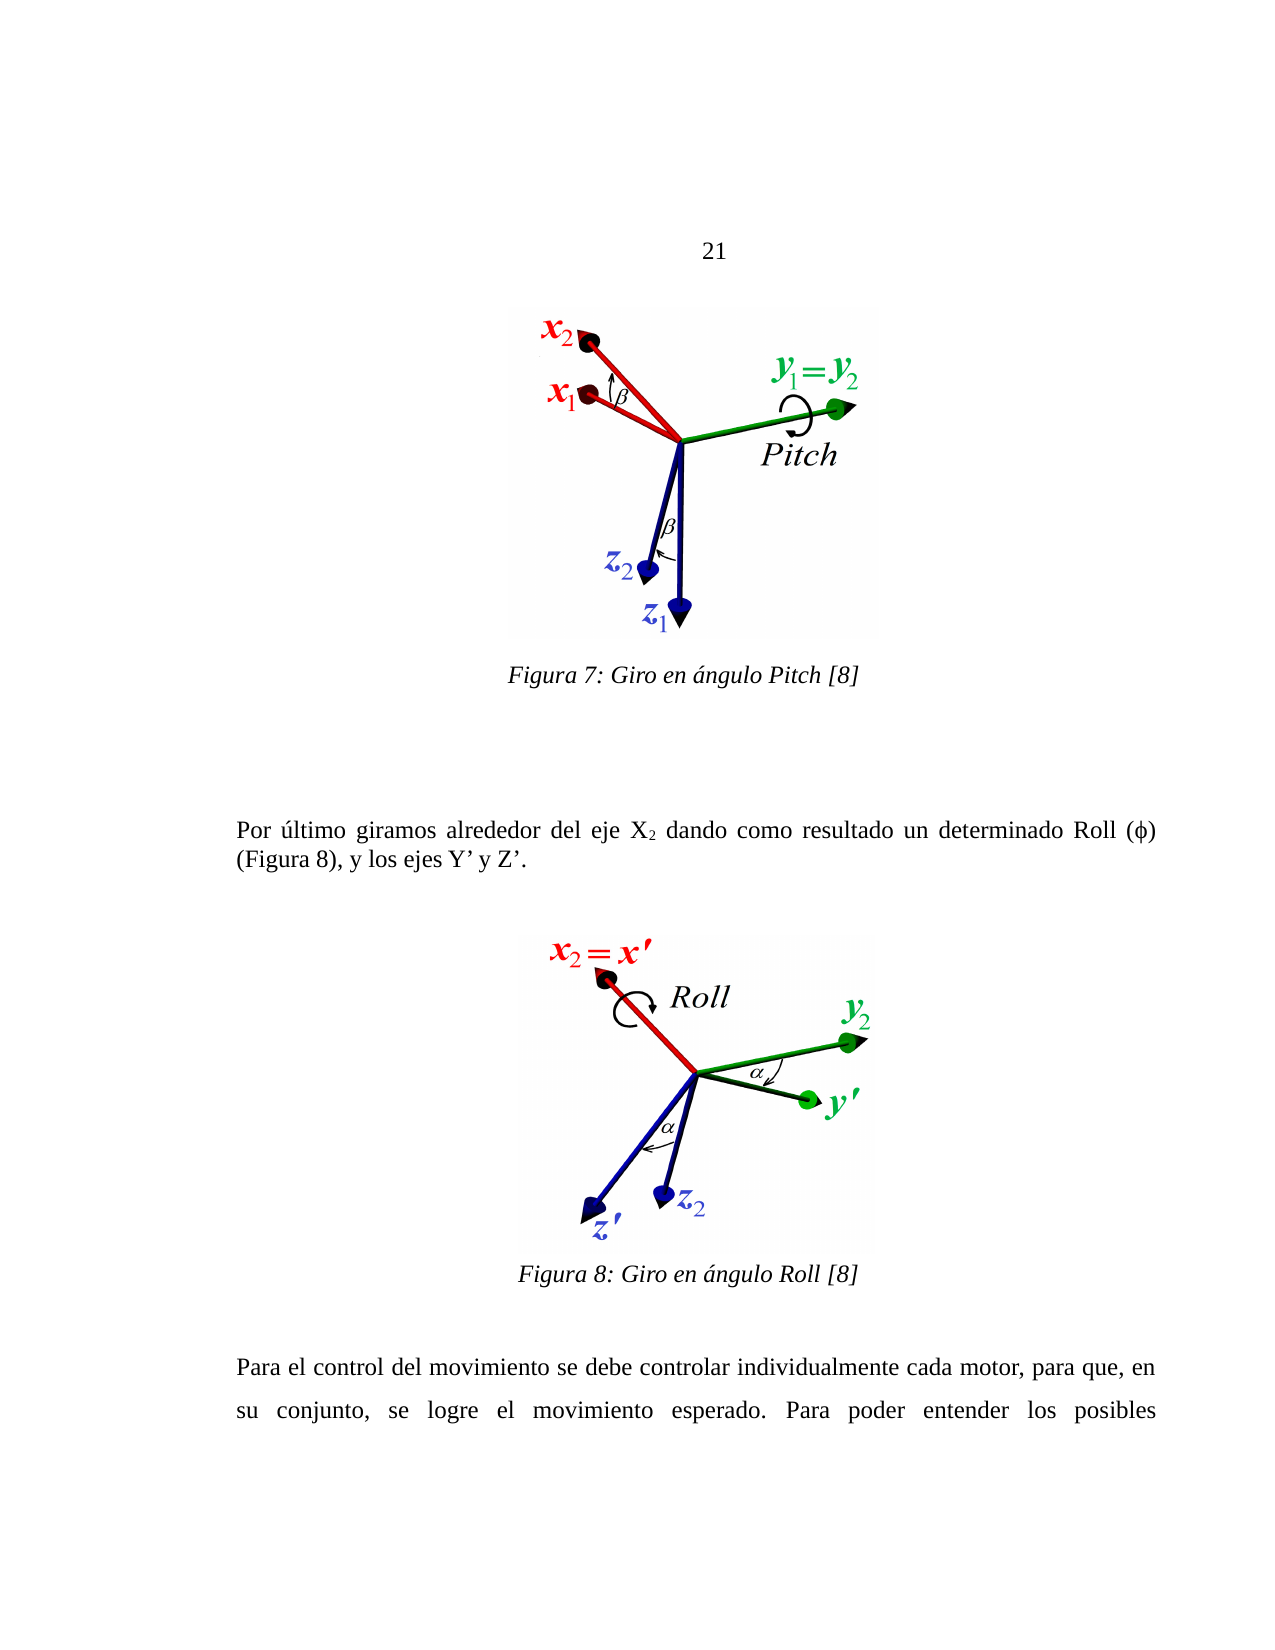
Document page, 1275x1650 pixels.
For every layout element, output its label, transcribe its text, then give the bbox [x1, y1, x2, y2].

text Para el control del movimiento se debe controlar individualmente cada motor, para que, en su conjunto, se logre el movimiento esperado. Para poder entender los posibles [236, 1352, 1157, 1424]
picture [507, 307, 880, 639]
picture [517, 935, 876, 1254]
text Figura 7: Giro en ángulo Pitch [8] [508, 639, 879, 689]
text Figura 8: Giro en ángulo Roll [8] [518, 1254, 875, 1288]
text Por último giramos alrededor del eje X2 dando como resultado un determinado Roll (ϕ) (Figura 8), y los ejes Y’ y Z’. [236, 815, 1157, 873]
